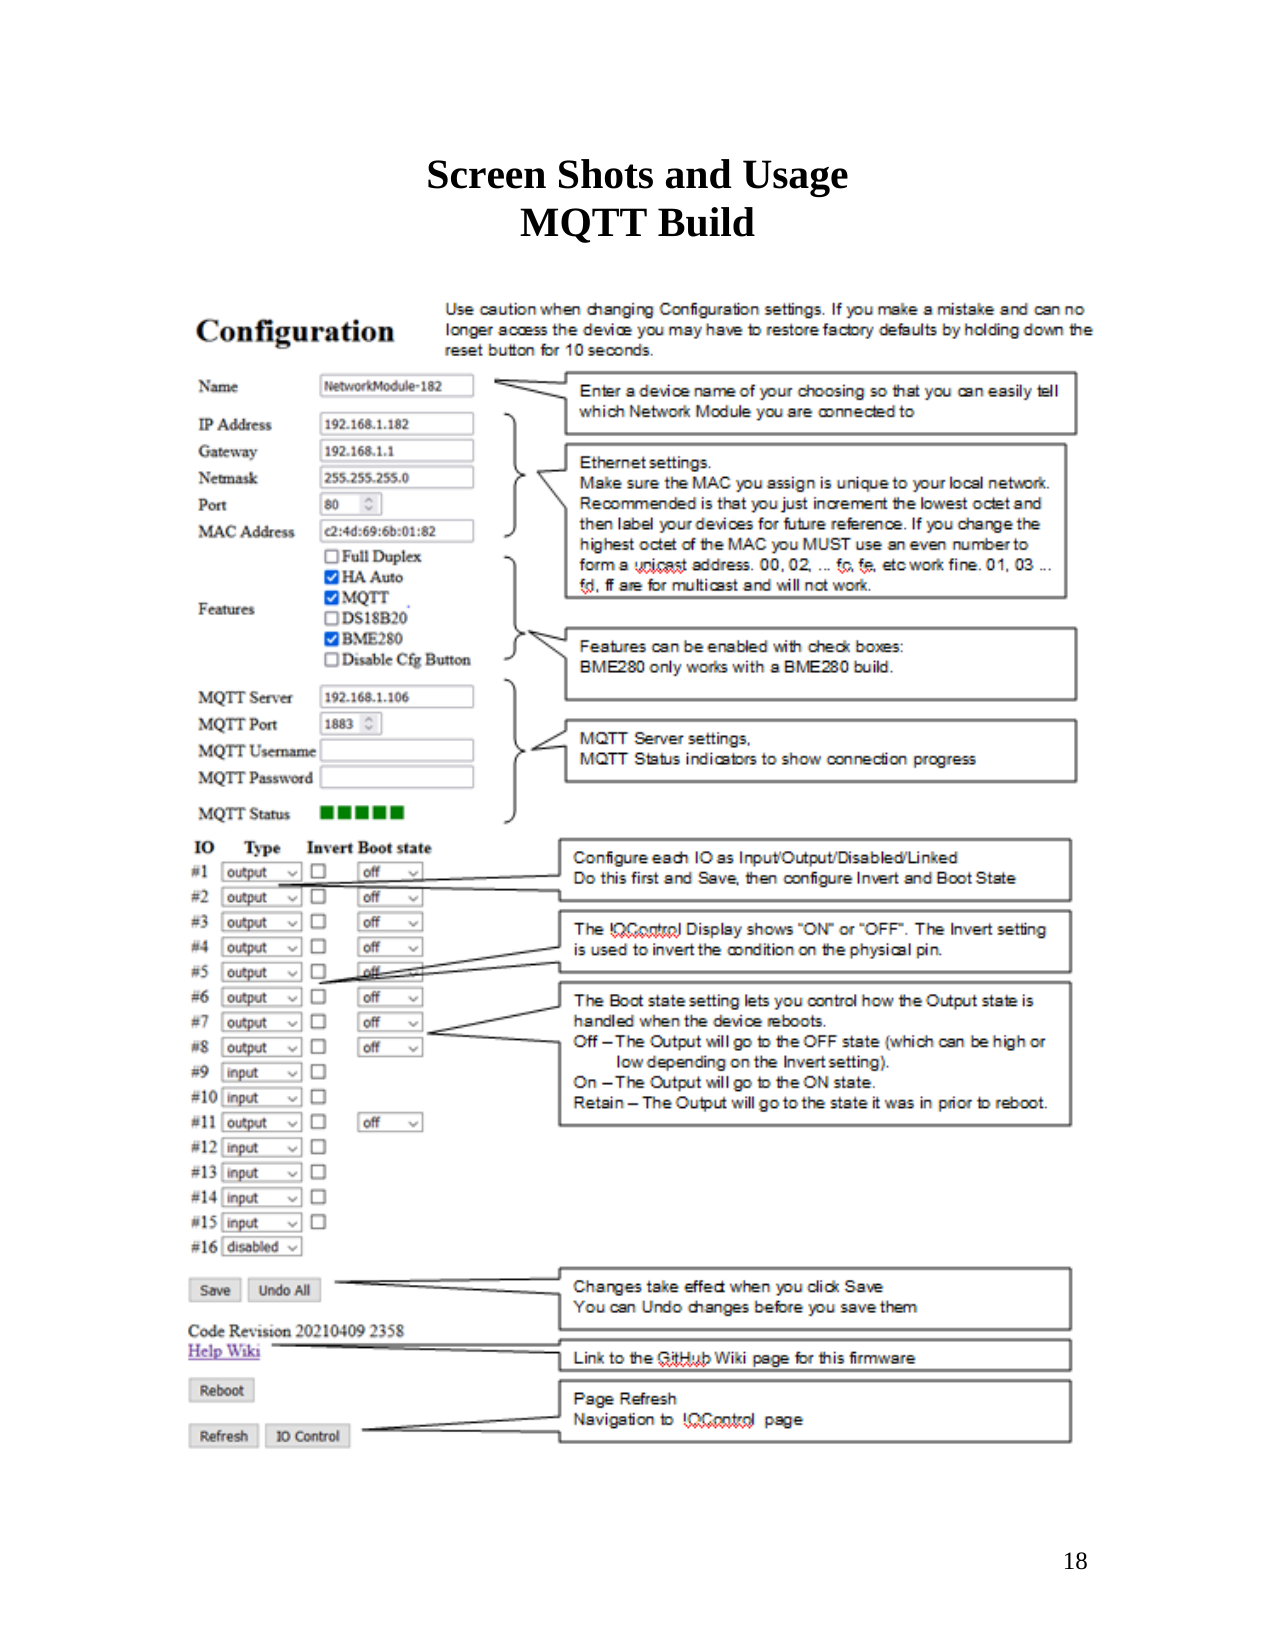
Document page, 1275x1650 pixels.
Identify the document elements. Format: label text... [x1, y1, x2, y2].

text MQTT Build [187, 198, 1087, 246]
picture [187, 293, 1107, 1461]
text Screen Shots and Usage [187, 150, 1087, 198]
